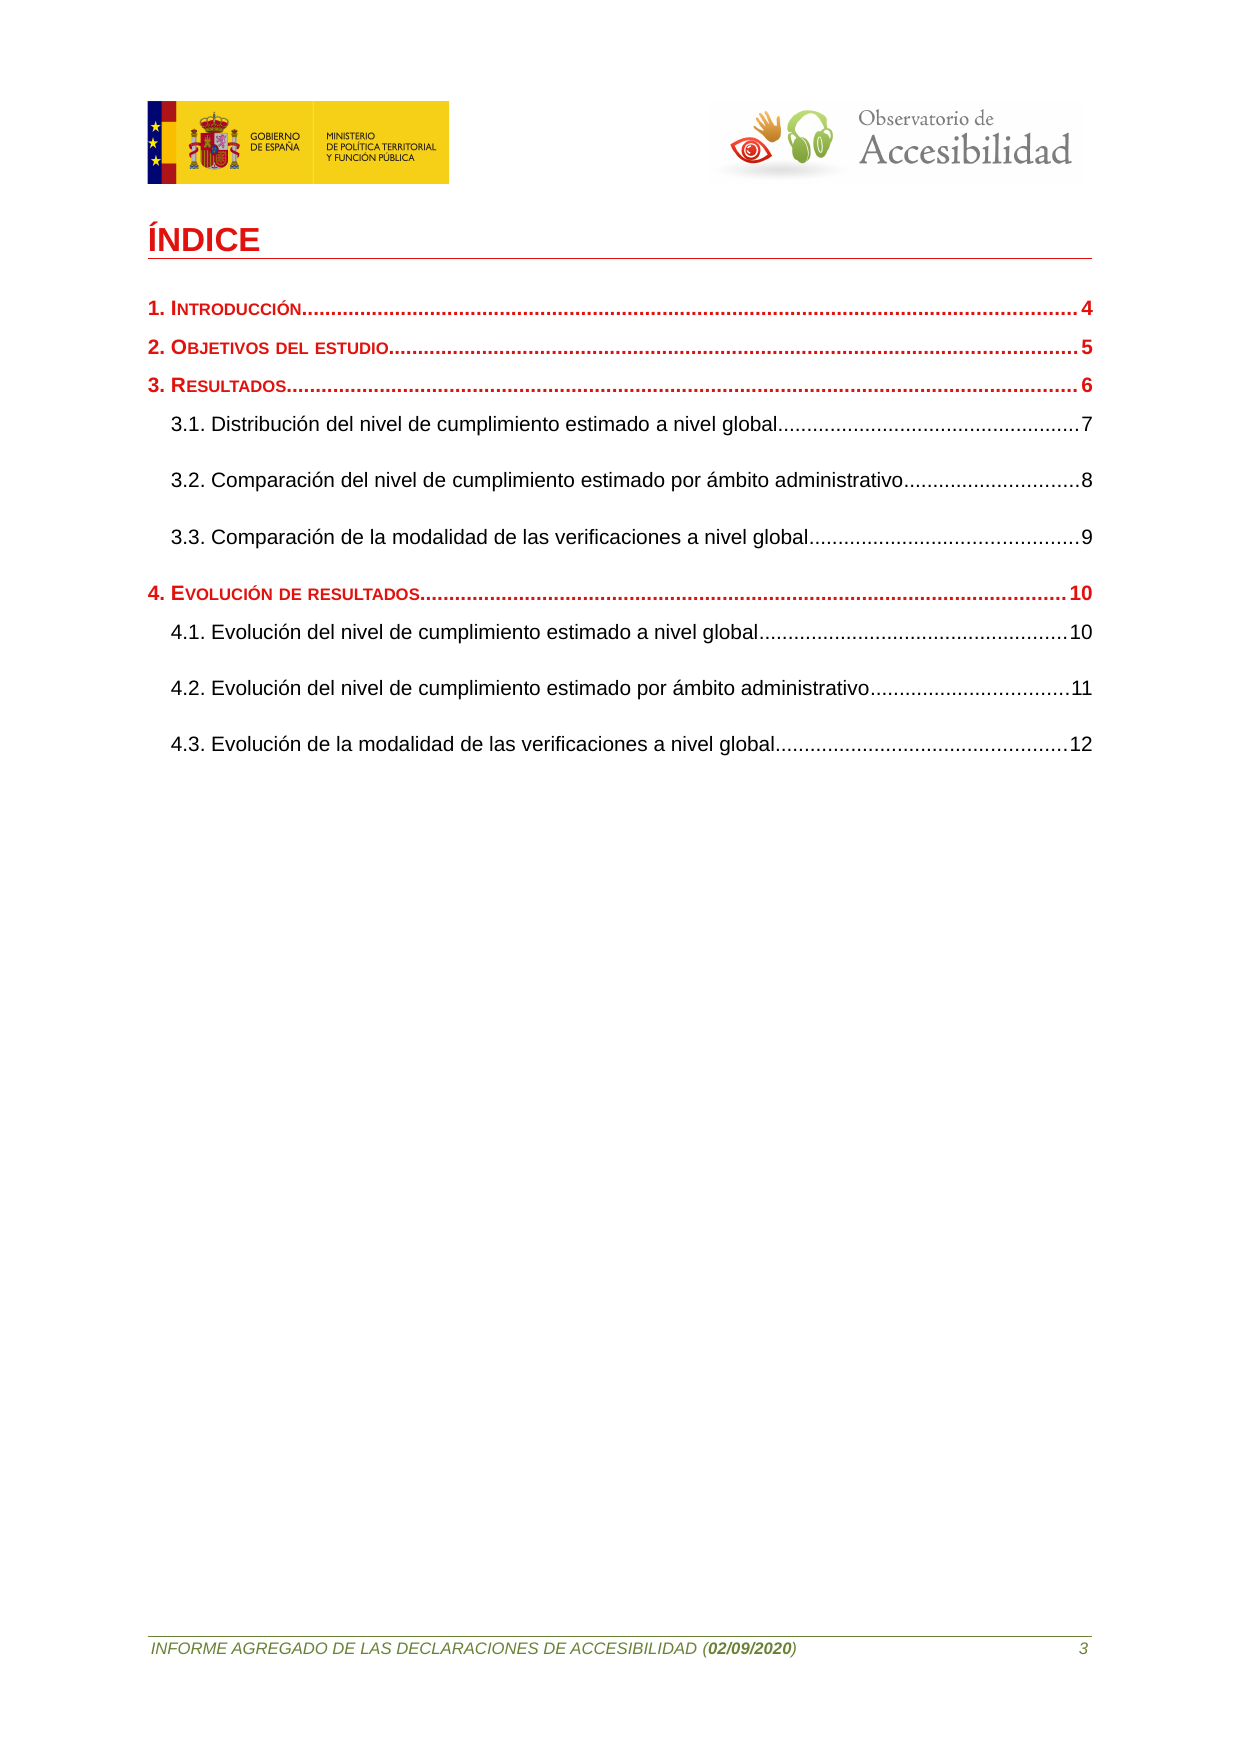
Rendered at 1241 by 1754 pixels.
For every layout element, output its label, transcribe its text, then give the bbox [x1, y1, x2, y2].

picture [710, 101, 1086, 184]
text Índice [148, 220, 1092, 258]
text 3.1. Distribución del nivel de cumplimiento estimado a nivel global 7 [171, 412, 1092, 436]
text 4. Evolución de resultados 10 [148, 581, 1092, 604]
text 4.2. Evolución del nivel de cumplimiento estimado por ámbito administrativo 11 [171, 676, 1092, 699]
text 3. Resultados 6 [148, 373, 1092, 397]
text 4.3. Evolución de la modalidad de las verificaciones a nivel global 12 [171, 732, 1092, 756]
text 1. Introducción 4 [148, 296, 1092, 319]
text 3.3. Comparación de la modalidad de las verificaciones a nivel global 9 [171, 524, 1092, 548]
text 4.1. Evolución del nivel de cumplimiento estimado a nivel global 10 [171, 619, 1092, 643]
text 2. Objetivos del estudio 5 [148, 334, 1092, 358]
text 3.2. Comparación del nivel de cumplimiento estimado por ámbito administrativo 8 [171, 468, 1092, 492]
picture [147, 101, 450, 184]
